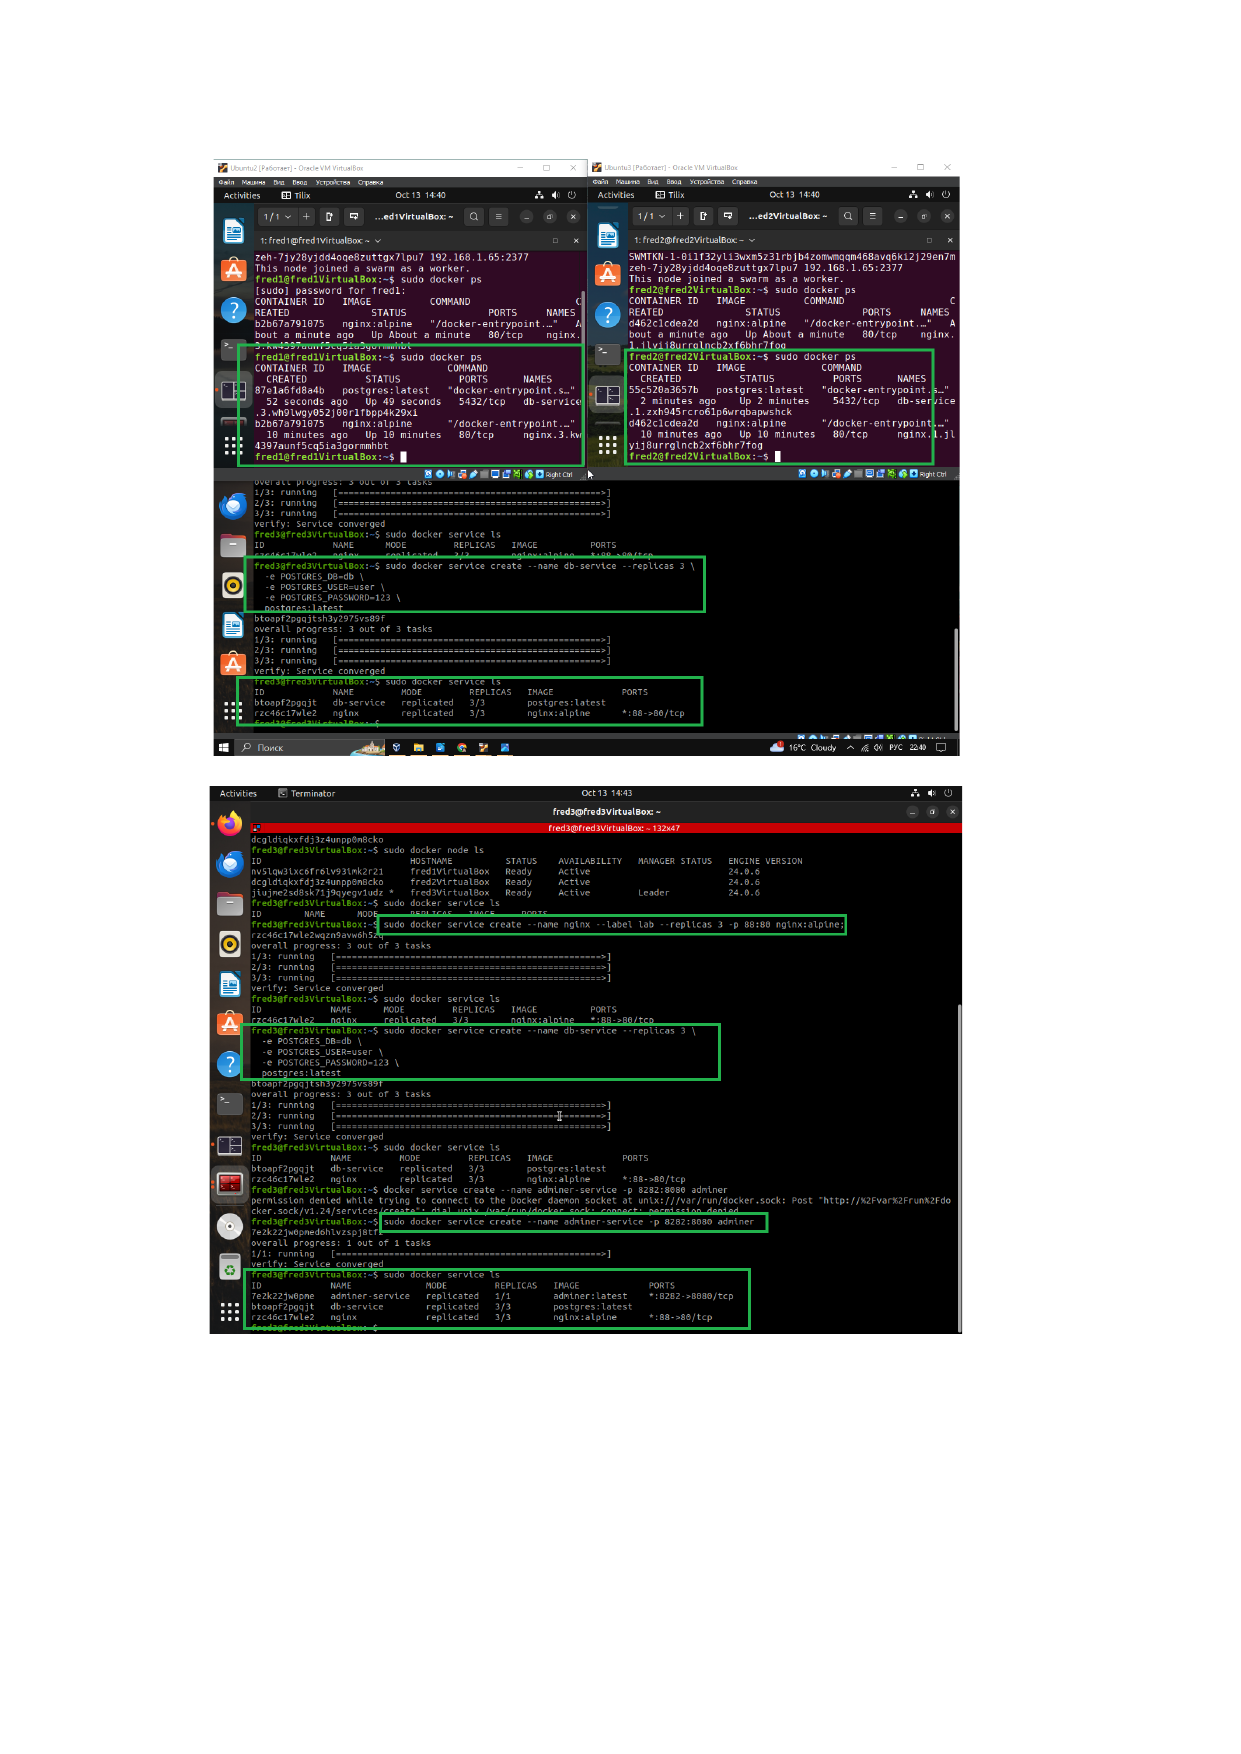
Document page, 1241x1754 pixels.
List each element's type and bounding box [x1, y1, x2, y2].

picture [213, 159, 960, 756]
picture [209, 786, 963, 1334]
